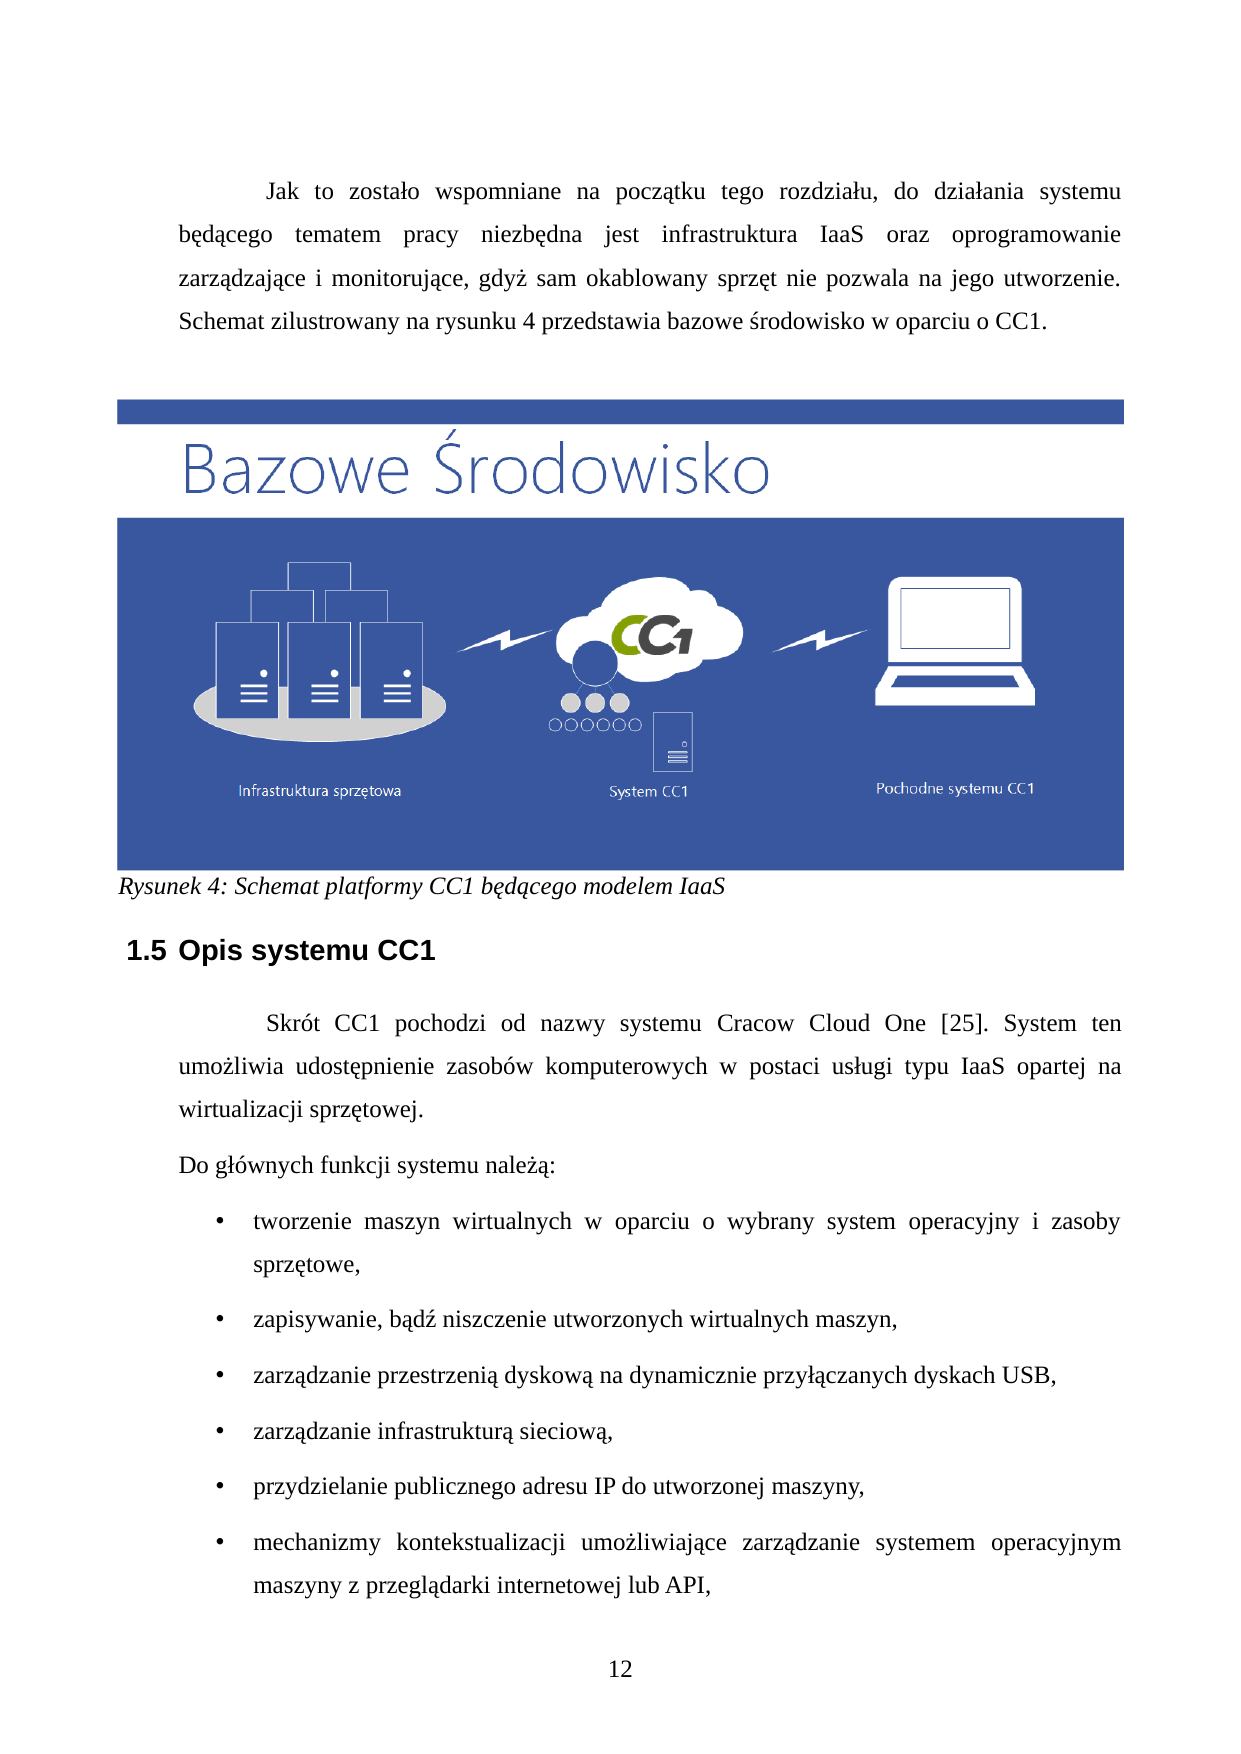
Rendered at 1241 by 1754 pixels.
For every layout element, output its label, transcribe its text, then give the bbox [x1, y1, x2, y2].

list tworzenie maszyn wirtualnych w oparciu o wybrany system operacyjny i zasoby sprzętowe, [216, 1206, 1122, 1278]
text Do głównych funkcji systemu należą: [178, 1150, 1122, 1179]
list mechanizmy kontekstualizacji umożliwiające zarządzanie systemem operacyjnym maszyny z przeglądarki internetowej lub API, [216, 1527, 1122, 1599]
subtitle [118, 386, 1122, 399]
list zarządzanie przestrzenią dyskową na dynamicznie przyłączanych dyskach USB, [216, 1360, 1122, 1389]
text Skrót CC1 pochodzi od nazwy systemu Cracow Cloud One [25]. System ten umożliwia udostępnienie zasobów komputerowych w postaci usługi typu IaaS opartej na wirtualizacji sprzętowej. [178, 1008, 1122, 1123]
list zapisywanie, bądź niszczenie utworzonych wirtualnych maszyn, [216, 1304, 1122, 1333]
list przydzielanie publicznego adresu IP do utworzonej maszyny, [216, 1471, 1122, 1500]
list zarządzanie infrastrukturą sieciową, [216, 1416, 1122, 1444]
text Jak to zostało wspomniane na początku tego rozdziału, do działania systemu będącego tematem pracy niezbędna jest infrastruktura IaaS oraz oprogramowanie zarządzające i monitorujące, gdyż sam okablowany sprzęt nie pozwala na jego utworzenie. Schemat zilustrowany na rysunku 4 przedstawia bazowe środowisko w oparciu o CC1. [178, 176, 1122, 334]
text Rysunek 4: Schemat platformy CC1 będącego modelem IaaS [118, 871, 1118, 899]
picture [85, 399, 1125, 871]
subtitle Opis systemu CC1 [118, 871, 1122, 967]
